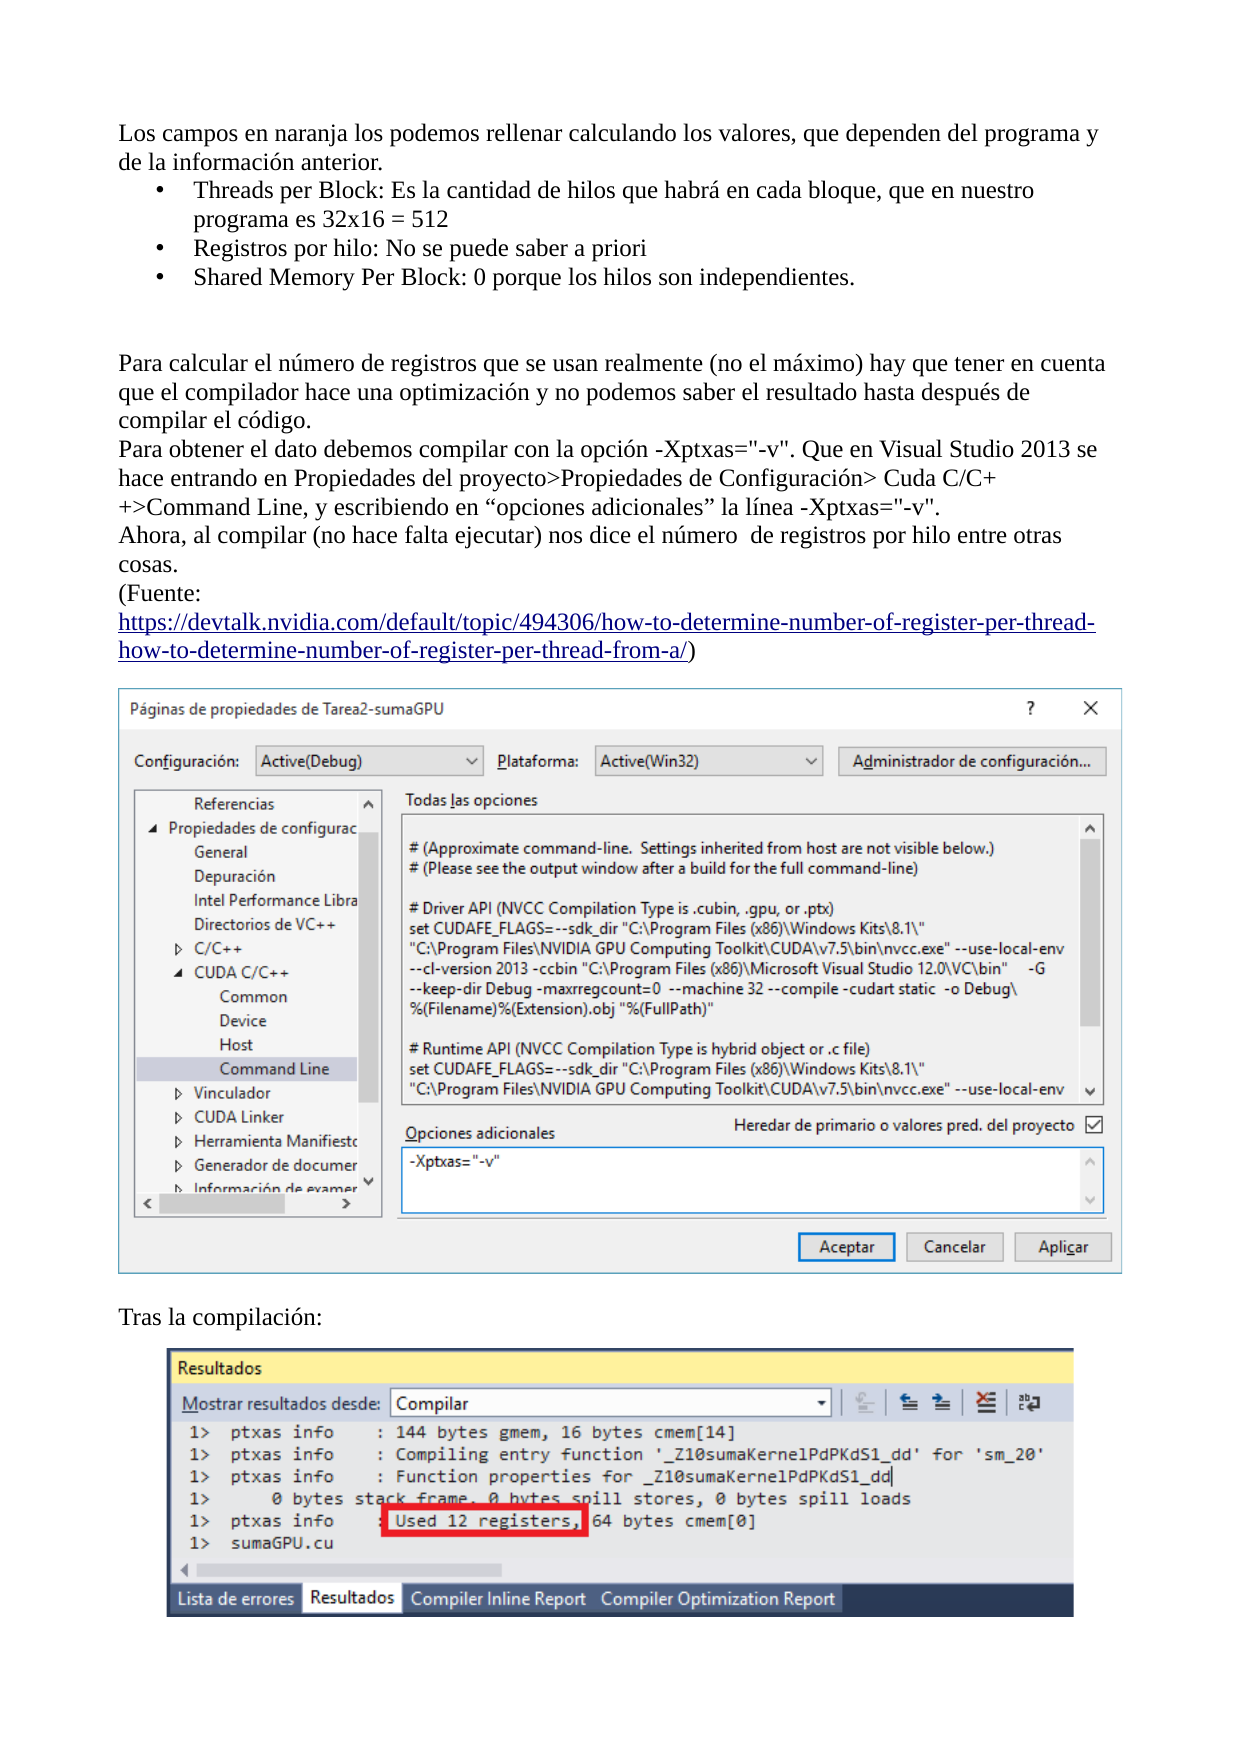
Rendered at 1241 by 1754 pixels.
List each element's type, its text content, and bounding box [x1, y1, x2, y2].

text (Fuente: [118, 578, 1122, 607]
list Registros por hilo: No se puede saber a priori [156, 233, 1122, 262]
list Threads per Block: Es la cantidad de hilos que habrá en cada bloque, que en nuestro programa es 32x16 = 512 [156, 176, 1122, 233]
text Ahora, al compilar (no hace falta ejecutar) nos dice el número de registros por hilo entre otras cosas. [118, 521, 1122, 578]
text Para obtener el dato debemos compilar con la opción -Xptxas="-v". Que en Visual Studio 2013 se hace entrando en Propiedades del proyecto>Propiedades de Configuración> Cuda C/C++>Command Line, y escribiendo en “opciones adicionales” la línea -Xptxas="-v". [118, 434, 1122, 521]
text https://devtalk.nvidia.com/default/topic/494306/how-to-determine-number-of-register-per-thread-how-to-determine-number-of-register-per-thread-from-a/) [118, 607, 1122, 664]
picture [166, 1348, 1074, 1617]
text Los campos en naranja los podemos rellenar calculando los valores, que dependen del programa y de la información anterior. [118, 118, 1122, 176]
text Para calcular el número de registros que se usan realmente (no el máximo) hay que tener en cuenta que el compilador hace una optimización y no podemos saber el resultado hasta después de compilar el código. [118, 348, 1122, 434]
picture [118, 688, 1123, 1274]
text Tras la compilación: [118, 1302, 1122, 1331]
list Shared Memory Per Block: 0 porque los hilos son independientes. [156, 262, 1122, 291]
